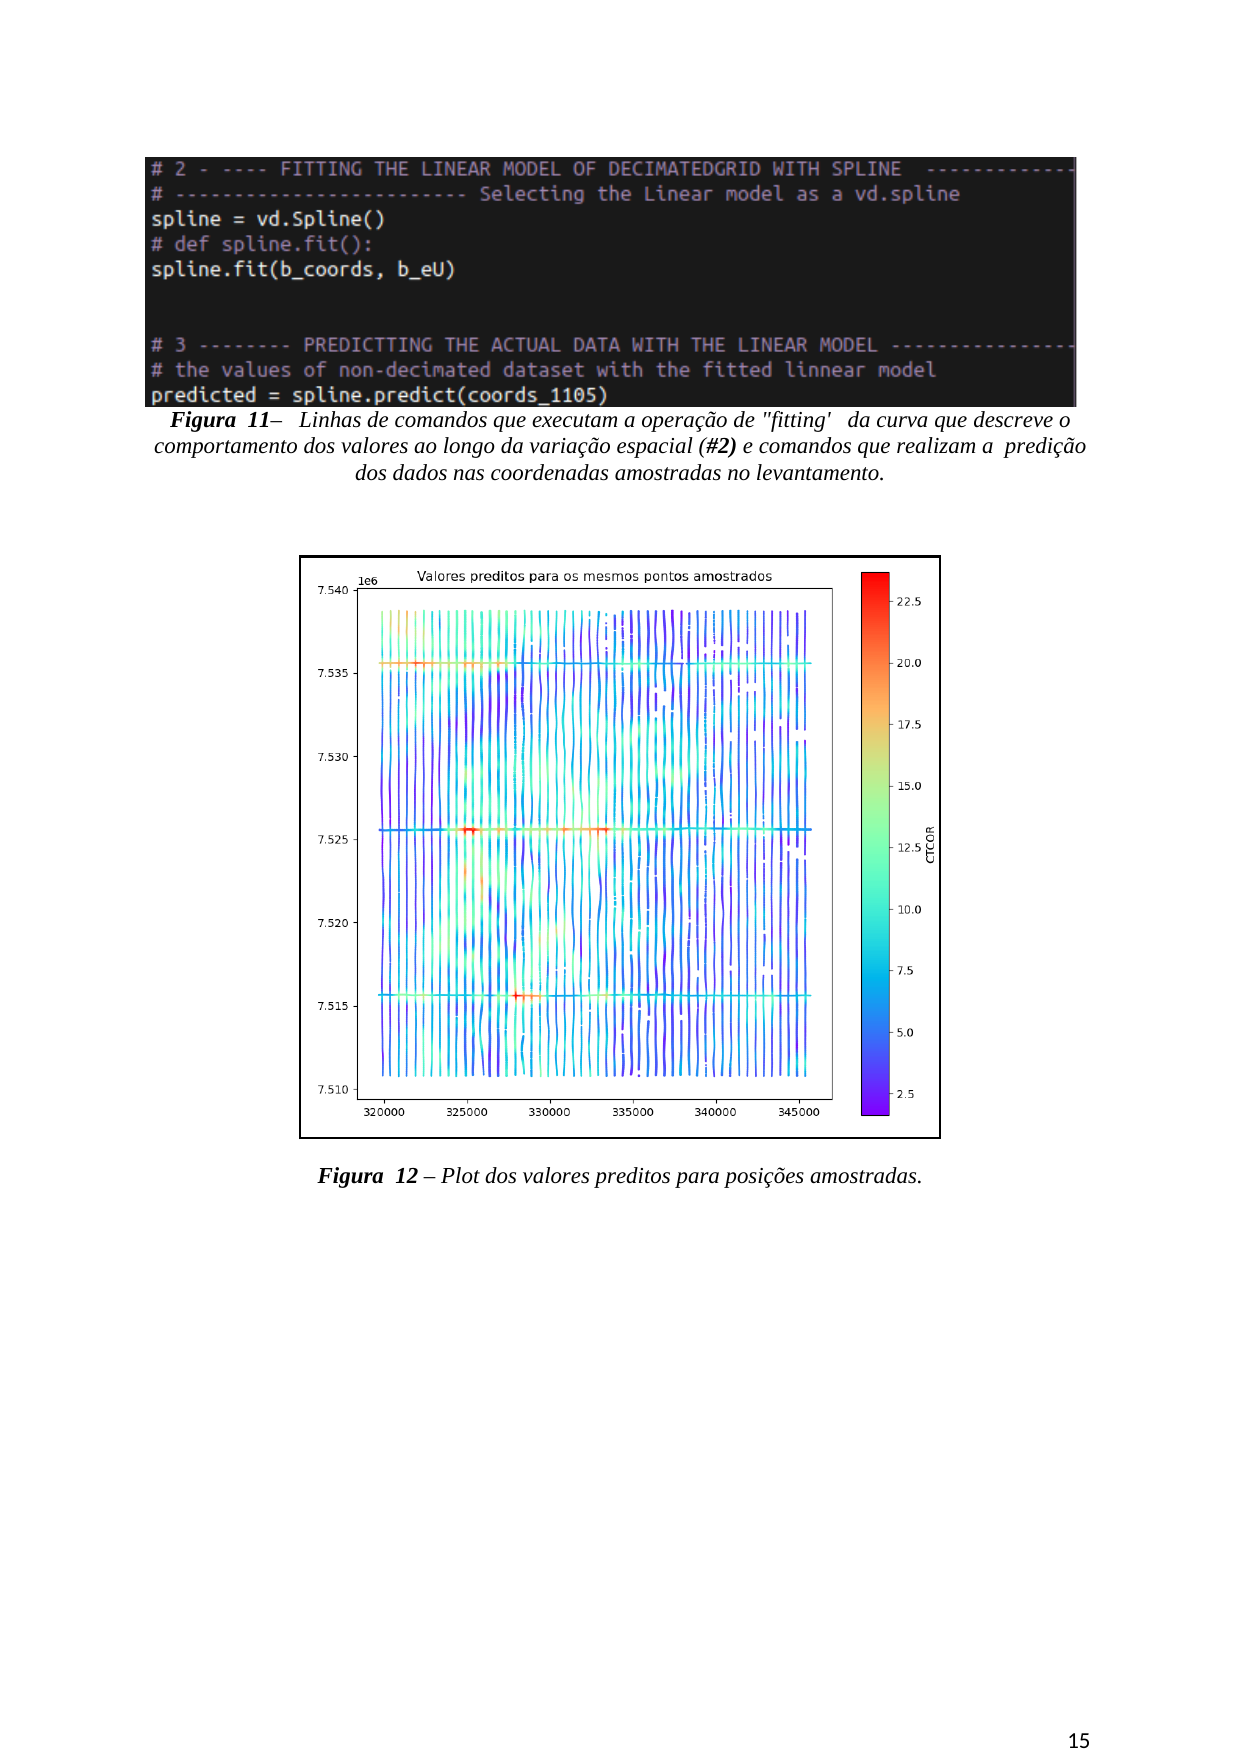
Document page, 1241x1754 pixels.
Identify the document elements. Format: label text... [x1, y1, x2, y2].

text Figura 12 – Plot dos valores preditos para posições amostradas. [150, 1162, 1090, 1189]
text Figura 11– Linhas de comandos que executam a operação de "fitting' da curva que descreve o comportamento dos valores ao longo da variação espacial (#2) e comandos que realizam a predição dos dados nas coordenadas amostradas no levantamento. [150, 150, 1090, 485]
picture [301, 558, 939, 1137]
picture [145, 157, 1077, 407]
